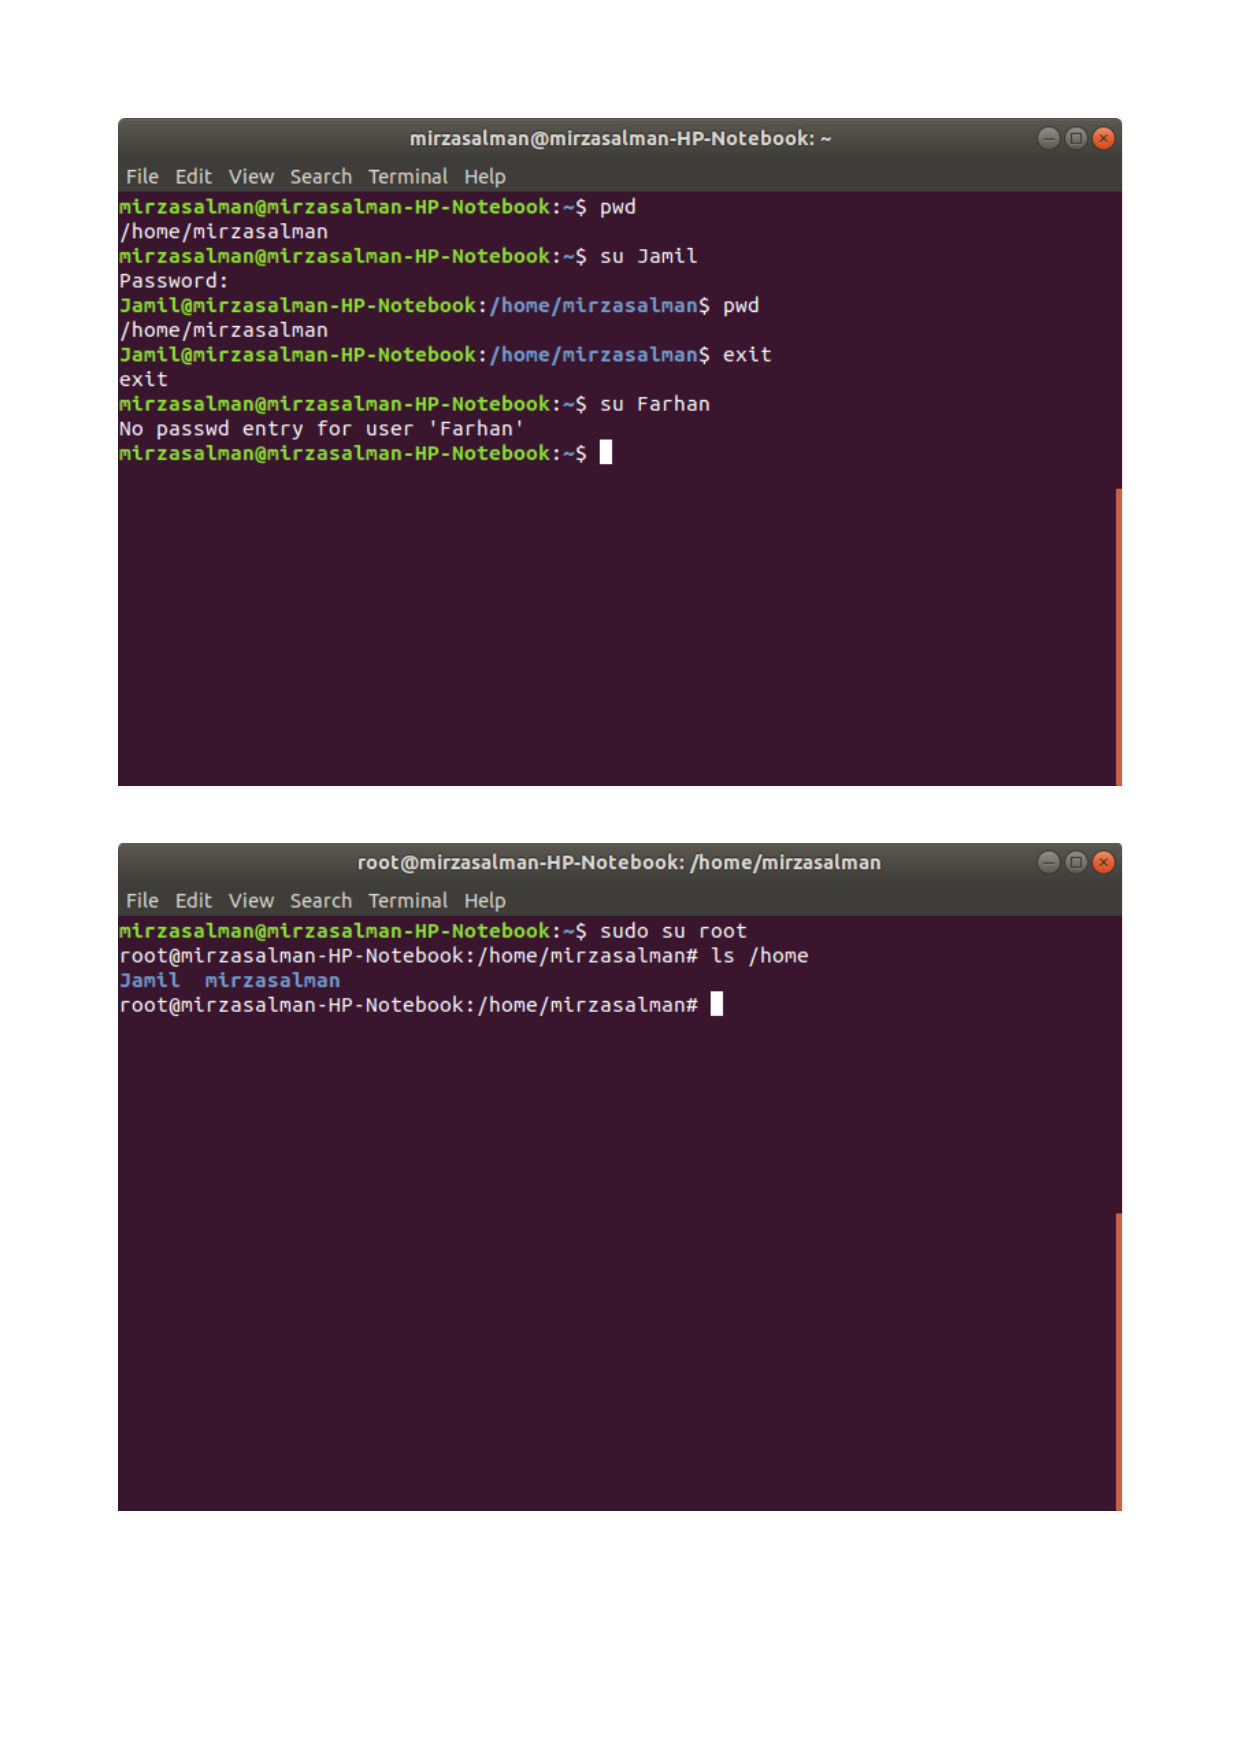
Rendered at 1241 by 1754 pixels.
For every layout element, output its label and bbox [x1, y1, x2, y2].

picture [118, 843, 1123, 1511]
picture [118, 118, 1123, 786]
